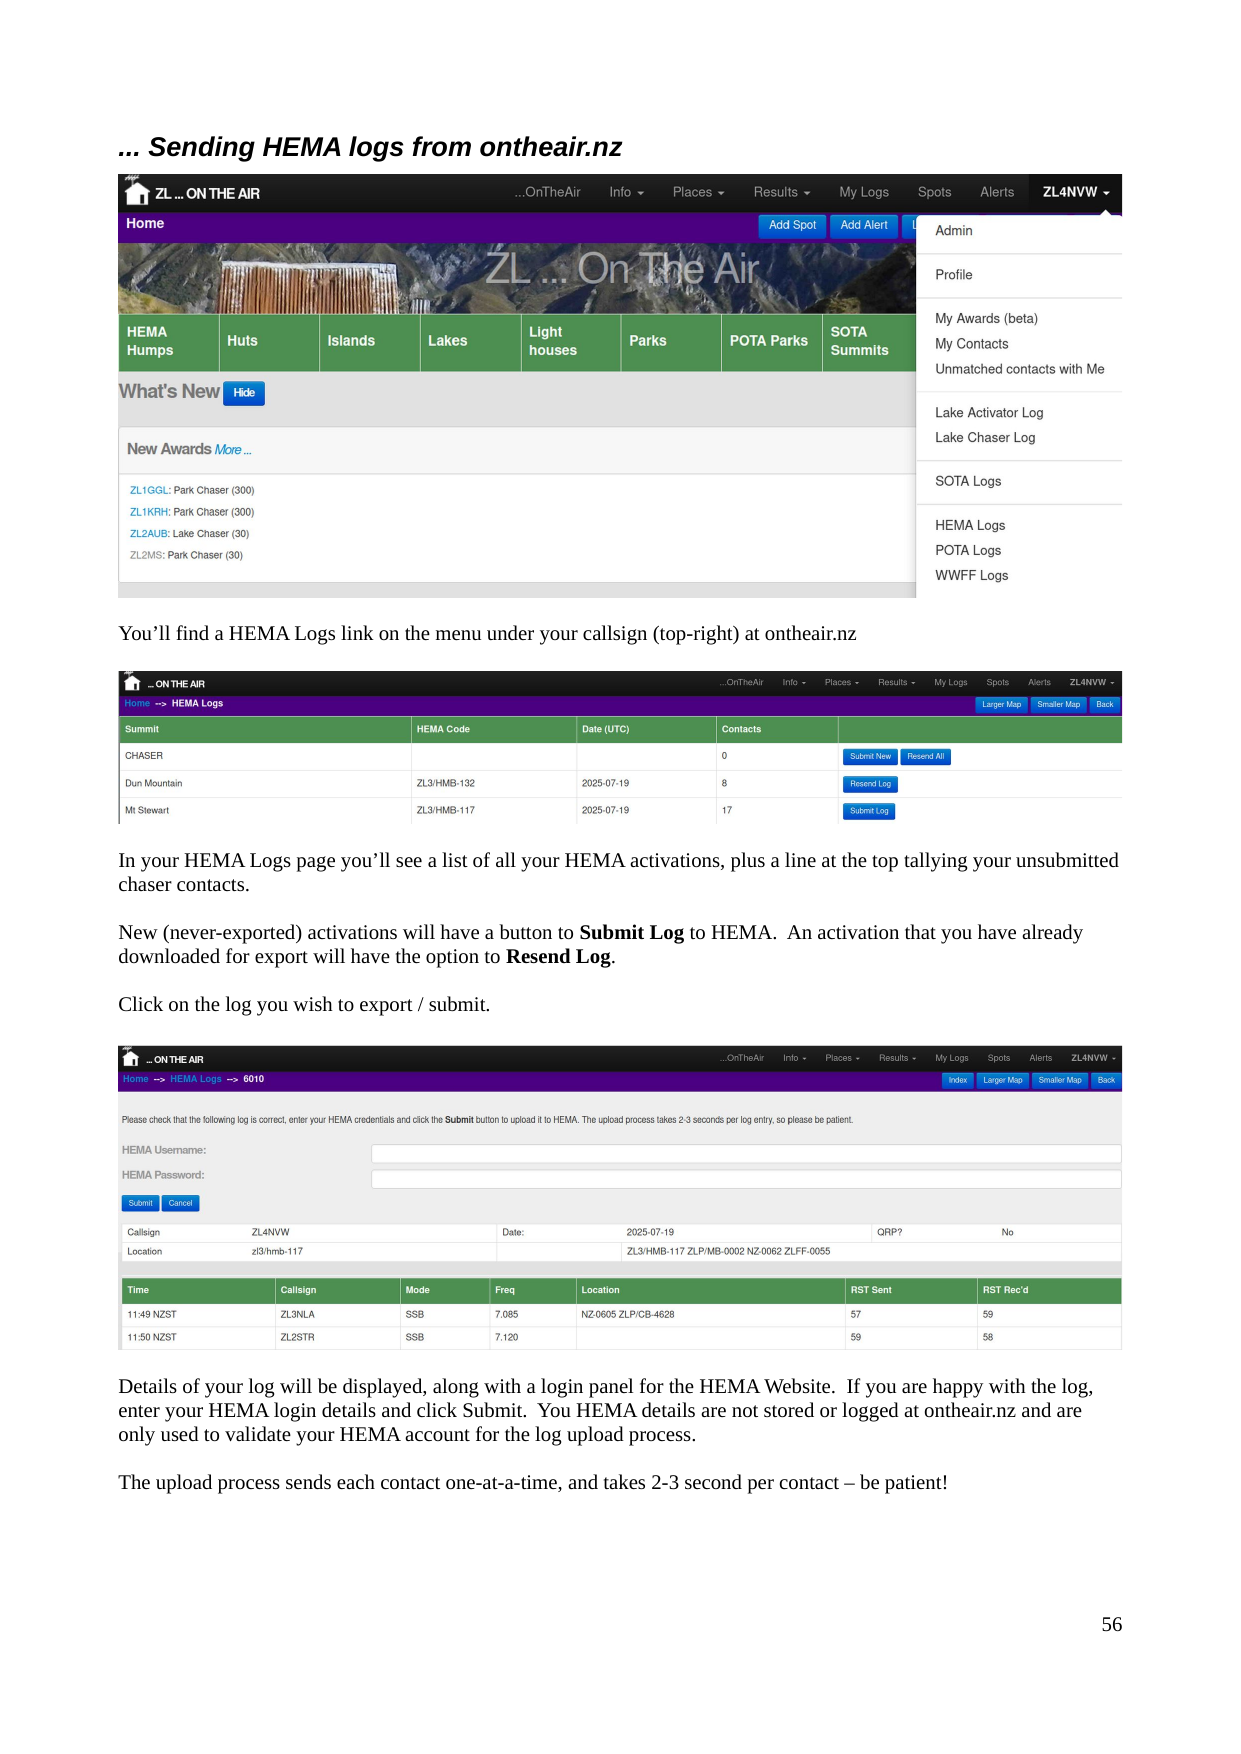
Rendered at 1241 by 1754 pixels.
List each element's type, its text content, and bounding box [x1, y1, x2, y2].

text Details of your log will be displayed, along with a login panel for the HEMA Website. If you are happy with the log, enter your HEMA login details and click Submit. You HEMA details are not stored or logged at ontheair.nz and are only used to validate your HEMA account for the log upload process. [118, 1374, 1122, 1446]
picture [118, 174, 1123, 598]
text In your HEMA Logs page you’ll see a list of all your HEMA activations, plus a line at the top tallying your unsubmitted chaser contacts. [118, 848, 1122, 896]
text You’ll find a HEMA Logs link on the menu under your callsign (top-right) at ontheair.nz [118, 621, 1122, 645]
picture [118, 1045, 1123, 1350]
text The upload process sends each contact one-at-a-time, and takes 2-3 second per contact – be patient! [118, 1470, 1122, 1494]
text New (never-exported) activations will have a button to Submit Log to HEMA. An activation that you have already downloaded for export will have the option to Resend Log. [118, 920, 1122, 968]
picture [118, 671, 1123, 824]
text Click on the log you wish to export / submit. [118, 992, 1122, 1016]
subtitle ... Sending HEMA logs from ontheair.nz [118, 131, 1122, 162]
